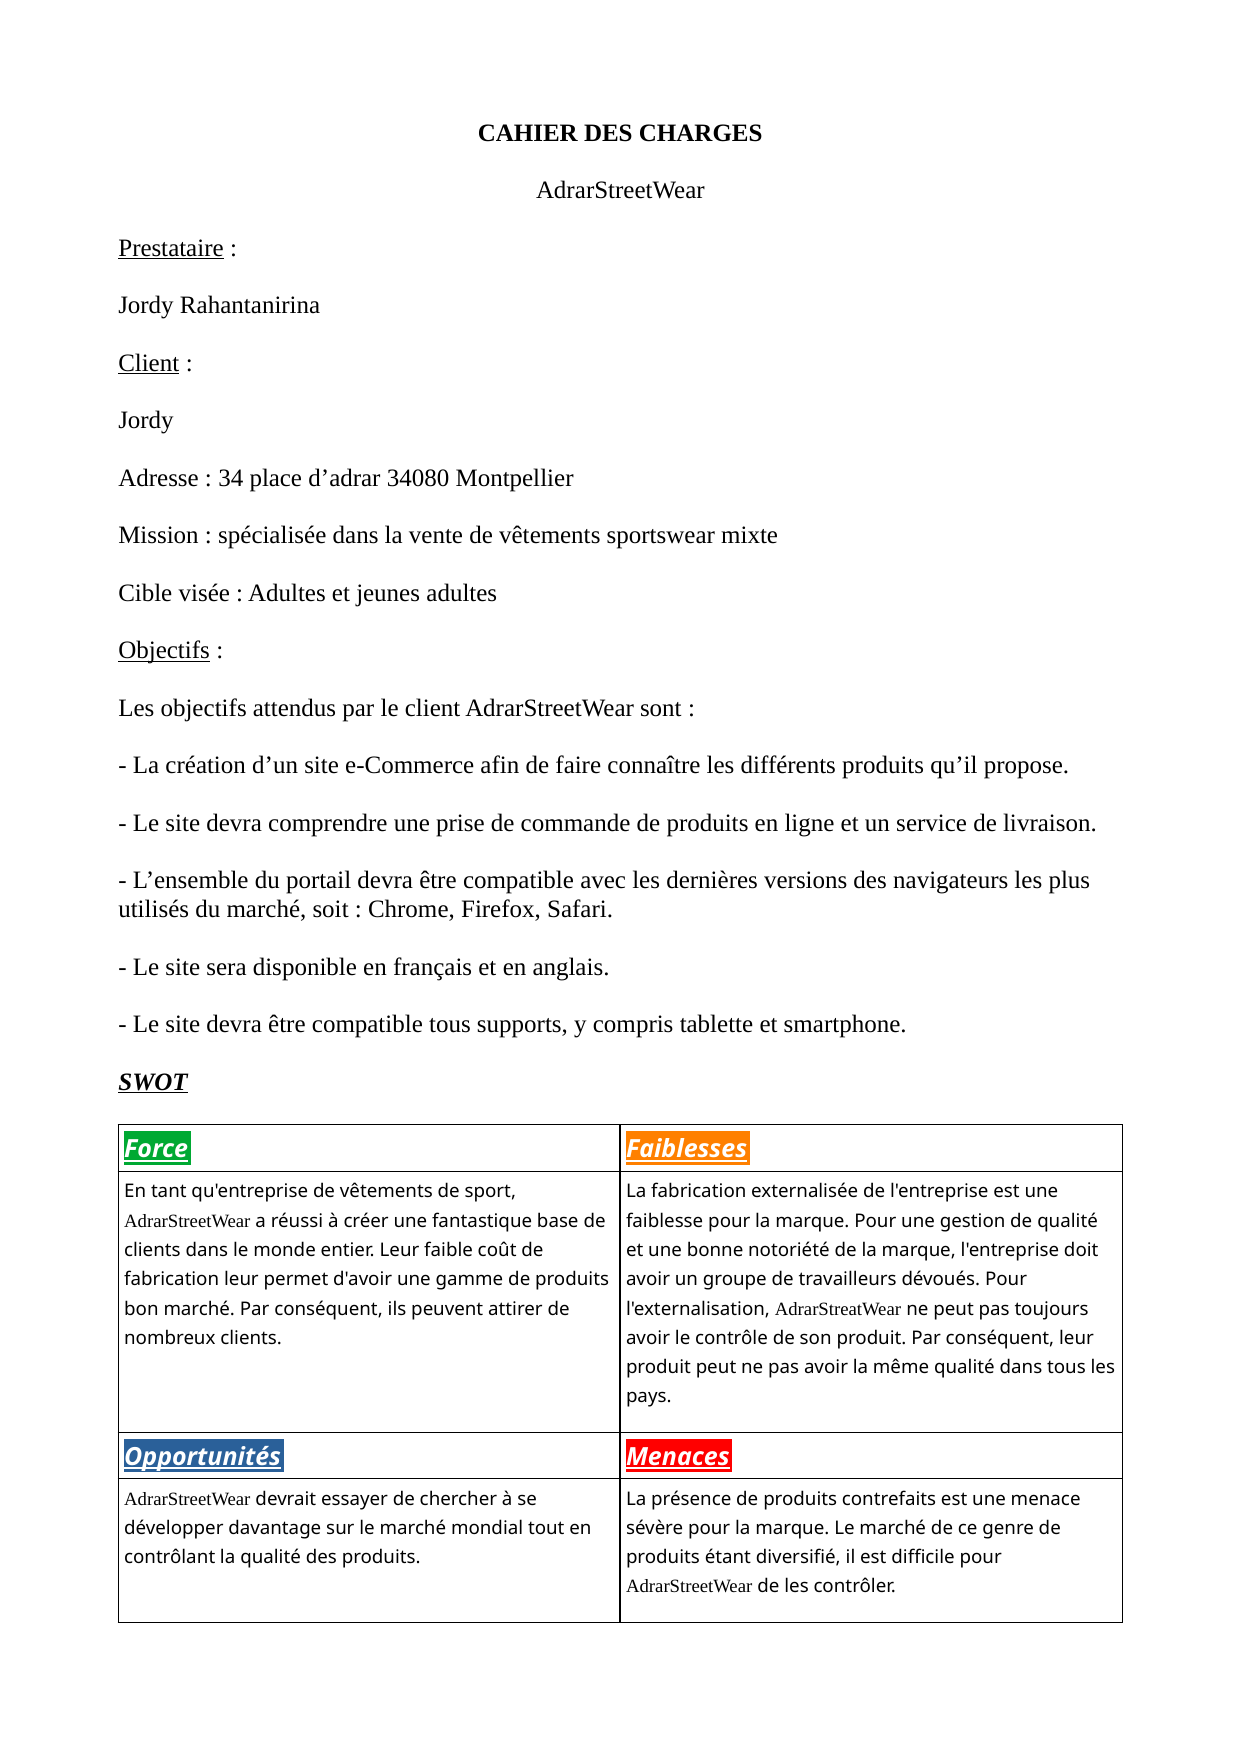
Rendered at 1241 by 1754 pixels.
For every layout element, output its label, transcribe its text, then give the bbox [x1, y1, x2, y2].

text AdrarStreetWear [118, 176, 1122, 204]
table_cell Opportunités [119, 1433, 619, 1478]
table_cell En tant qu'entreprise de vêtements de sport, AdrarStreetWear a réussi à créer une fantastique base de clients dans le monde entier. Leur faible coût de fabrication leur permet d'avoir une gamme de produits bon marché. Par conséquent, ils peuvent attirer de nombreux clients. [119, 1172, 619, 1432]
text Cible visée : Adultes et jeunes adultes [118, 578, 1122, 607]
text Prestataire : [118, 233, 1122, 262]
text SWOT [118, 1067, 1122, 1096]
text Les objectifs attendus par le client AdrarStreetWear sont : [118, 693, 1122, 722]
text Jordy [118, 406, 1122, 434]
table_cell La fabrication externalisée de l'entreprise est une faiblesse pour la marque. Pour une gestion de qualité et une bonne notoriété de la marque, l'entreprise doit avoir un groupe de travailleurs dévoués. Pour l'externalisation, AdrarStreatWear ne peut pas toujours avoir le contrôle de son produit. Par conséquent, leur produit peut ne pas avoir la même qualité dans tous les pays. [621, 1172, 1122, 1432]
table_cell Menaces [621, 1433, 1122, 1478]
text Objectifs : [118, 636, 1122, 664]
text - L’ensemble du portail devra être compatible avec les dernières versions des navigateurs les plus utilisés du marché, soit : Chrome, Firefox, Safari. [118, 866, 1122, 923]
text Adresse : 34 place d’adrar 34080 Montpellier [118, 463, 1122, 492]
table_header Force [119, 1125, 619, 1171]
text - Le site sera disponible en français et en anglais. [118, 952, 1122, 981]
table_cell AdrarStreetWear devrait essayer de chercher à se développer davantage sur le marché mondial tout en contrôlant la qualité des produits. [119, 1479, 619, 1622]
text - La création d’un site e-Commerce afin de faire connaître les différents produits qu’il propose. [118, 751, 1122, 779]
text Jordy Rahantanirina [118, 291, 1122, 319]
text - Le site devra être compatible tous supports, y compris tablette et smartphone. [118, 1009, 1122, 1038]
table_cell La présence de produits contrefaits est une menace sévère pour la marque. Le marché de ce genre de produits étant diversifié, il est difficile pour AdrarStreetWear de les contrôler. [621, 1479, 1122, 1622]
text Mission : spécialisée dans la vente de vêtements sportswear mixte [118, 521, 1122, 549]
text Client : [118, 348, 1122, 377]
table_header Faiblesses [621, 1125, 1122, 1171]
text CAHIER DES CHARGES [118, 118, 1122, 147]
text - Le site devra comprendre une prise de commande de produits en ligne et un service de livraison. [118, 808, 1122, 837]
